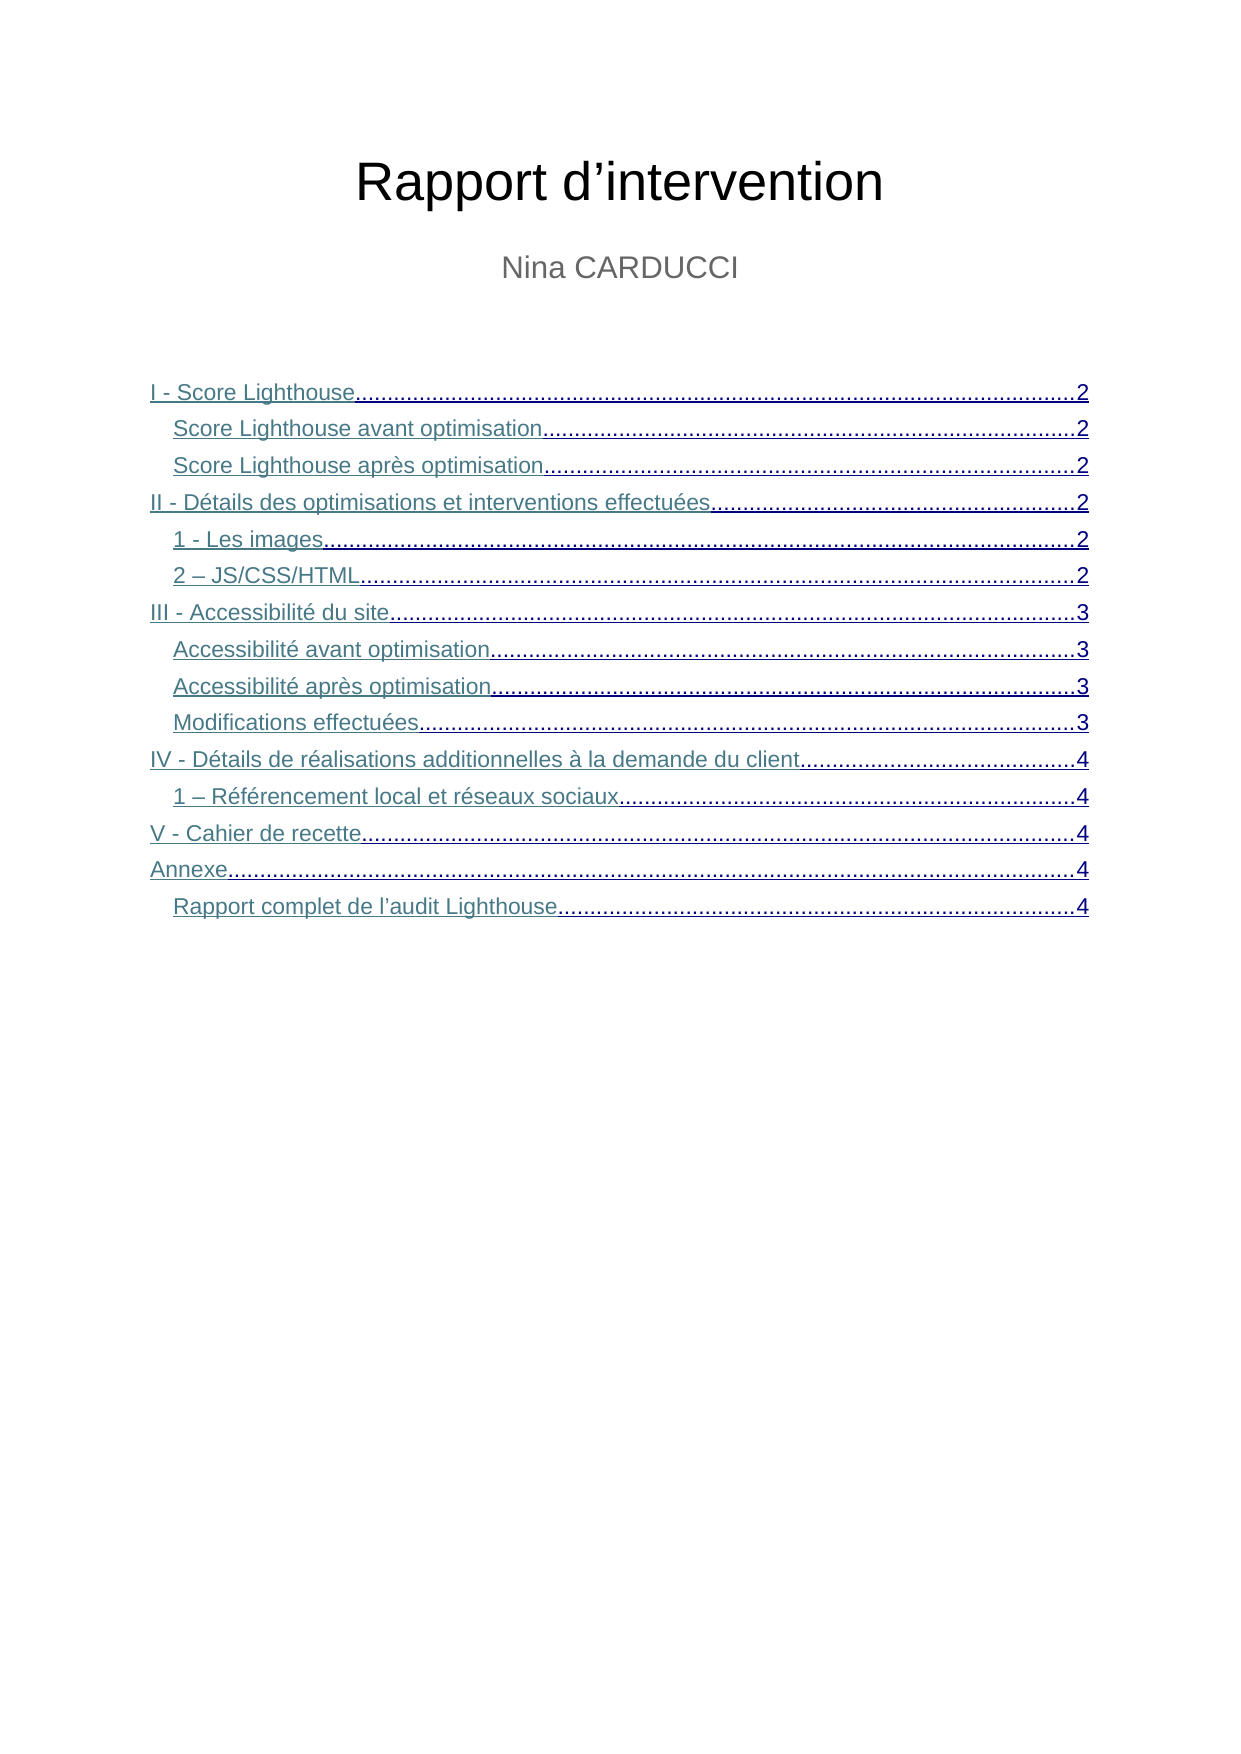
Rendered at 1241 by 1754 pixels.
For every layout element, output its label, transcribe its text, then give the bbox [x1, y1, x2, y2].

text III - Accessibilité du site 3 [150, 599, 1090, 625]
text Rapport complet de l’audit Lighthouse 4 [173, 893, 1090, 919]
text Annexe 4 [150, 856, 1090, 883]
text Accessibilité après optimisation 3 [173, 673, 1090, 699]
text Nina CARDUCCI [150, 249, 1090, 285]
text V - Cahier de recette 4 [150, 820, 1090, 846]
text Accessibilité avant optimisation 3 [173, 636, 1090, 662]
text 1 - Les images 2 [173, 526, 1090, 552]
text Rapport d’intervention [150, 150, 1090, 212]
text 1 – Référencement local et réseaux sociaux 4 [173, 783, 1090, 809]
text IV - Détails de réalisations additionnelles à la demande du client 4 [150, 746, 1090, 772]
text Score Lighthouse après optimisation 2 [173, 452, 1090, 478]
text Score Lighthouse avant optimisation 2 [173, 415, 1090, 442]
text II - Détails des optimisations et interventions effectuées 2 [150, 489, 1090, 515]
text I - Score Lighthouse 2 [150, 378, 1090, 405]
text Modifications effectuées 3 [173, 709, 1090, 736]
text 2 – JS/CSS/HTML 2 [173, 562, 1090, 589]
